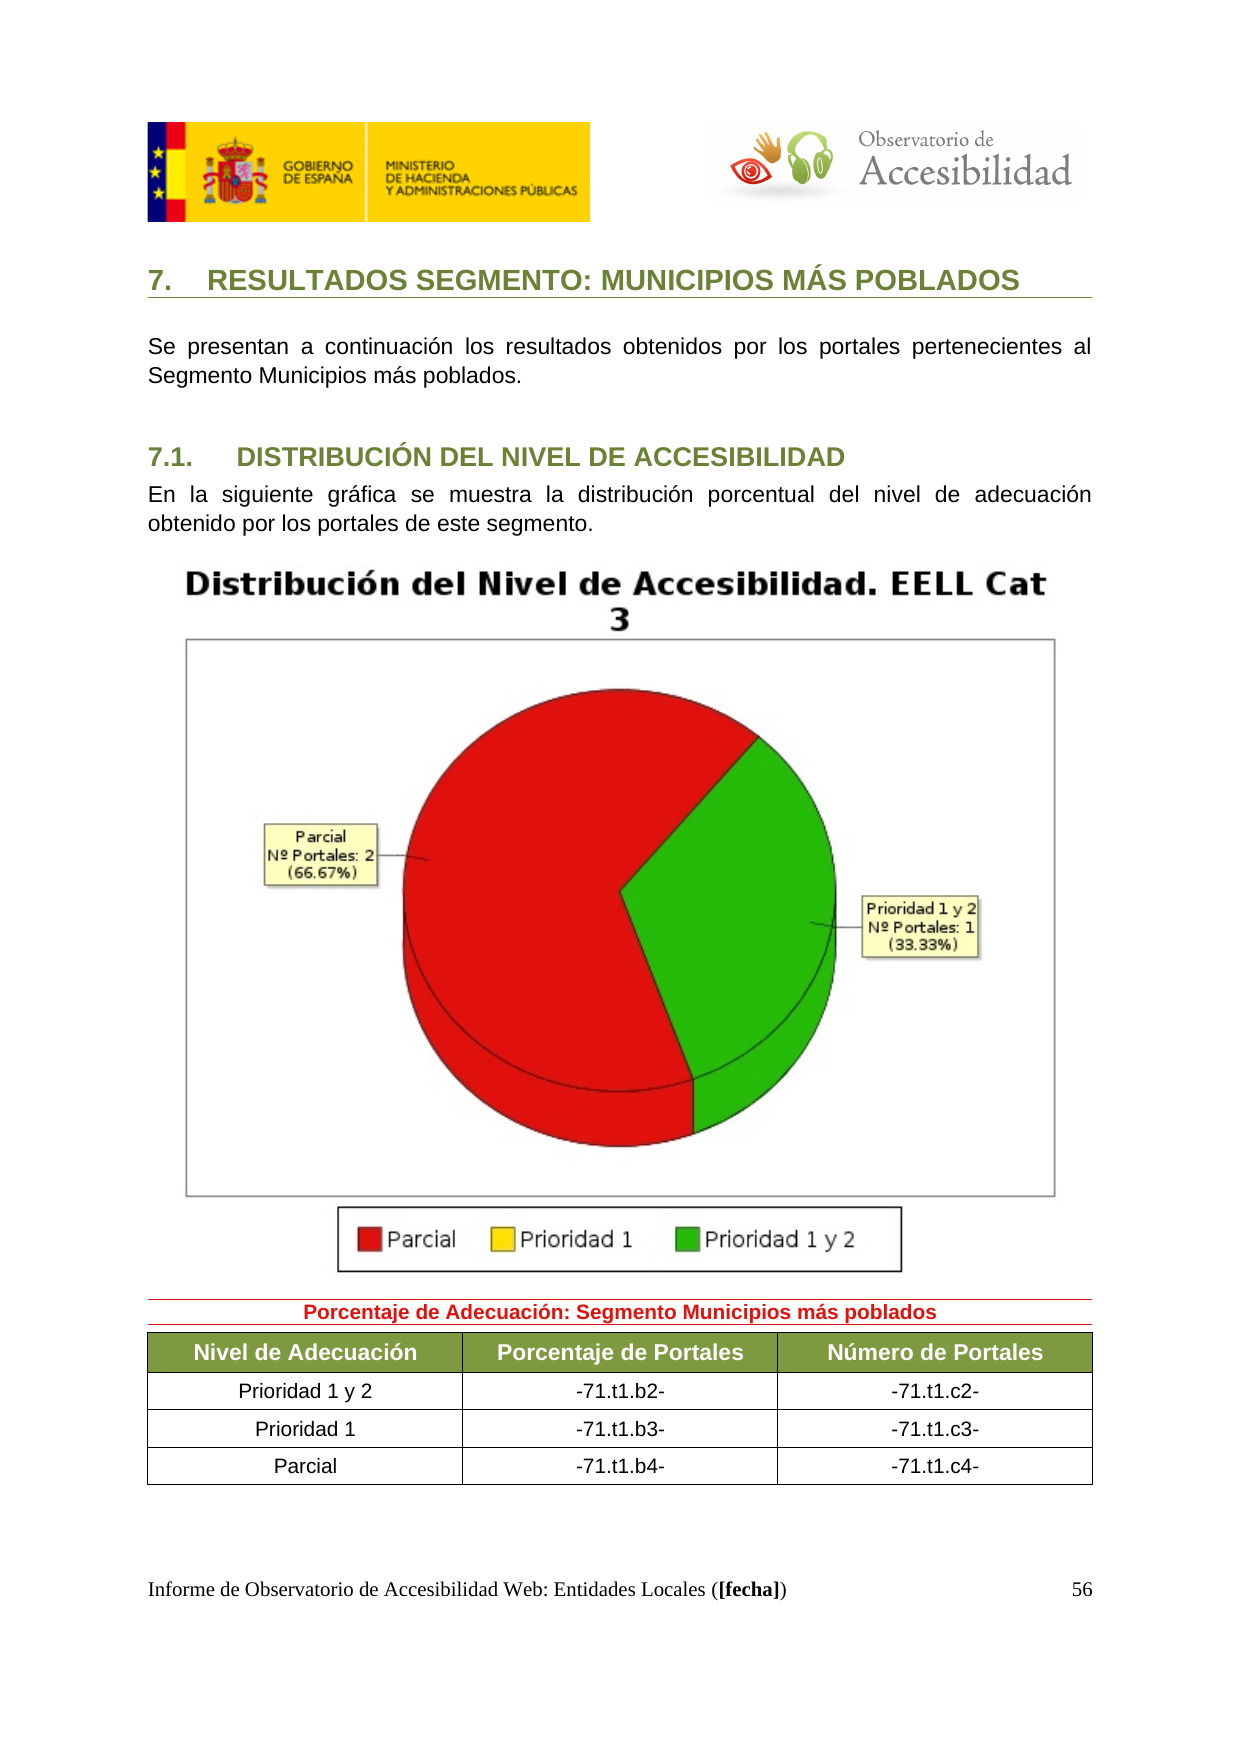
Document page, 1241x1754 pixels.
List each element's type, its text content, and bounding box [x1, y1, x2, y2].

table_cell -71.t1.b2- [463, 1373, 777, 1409]
picture [710, 122, 1086, 205]
picture [147, 122, 591, 222]
table_cell -71.t1.b3- [463, 1410, 777, 1447]
table_header Nivel de Adecuación [148, 1333, 462, 1372]
list Resultados Segmento: Municipios más poblados [148, 263, 1092, 297]
table_cell -71.t1.c2- [778, 1373, 1092, 1409]
list Distribución del nivel de accesibilidad [148, 441, 1092, 472]
table_header Porcentaje de Portales [463, 1333, 777, 1372]
text Se presentan a continuación los resultados obtenidos por los portales pertenecientes al Segmento Municipios más poblados. [148, 333, 1092, 388]
text Porcentaje de Adecuación: Segmento Municipios más poblados [148, 1300, 1092, 1324]
table_cell -71.t1.c4- [778, 1448, 1092, 1484]
table_cell -71.t1.c3- [778, 1410, 1092, 1447]
picture [178, 564, 1062, 1274]
table_cell Prioridad 1 [148, 1410, 462, 1447]
table_cell Parcial [148, 1448, 462, 1484]
table_cell Prioridad 1 y 2 [148, 1373, 462, 1409]
text En la siguiente gráfica se muestra la distribución porcentual del nivel de adecuación obtenido por los portales de este segmento. [148, 481, 1092, 537]
table_header Número de Portales [778, 1333, 1092, 1372]
table_cell -71.t1.b4- [463, 1448, 777, 1484]
